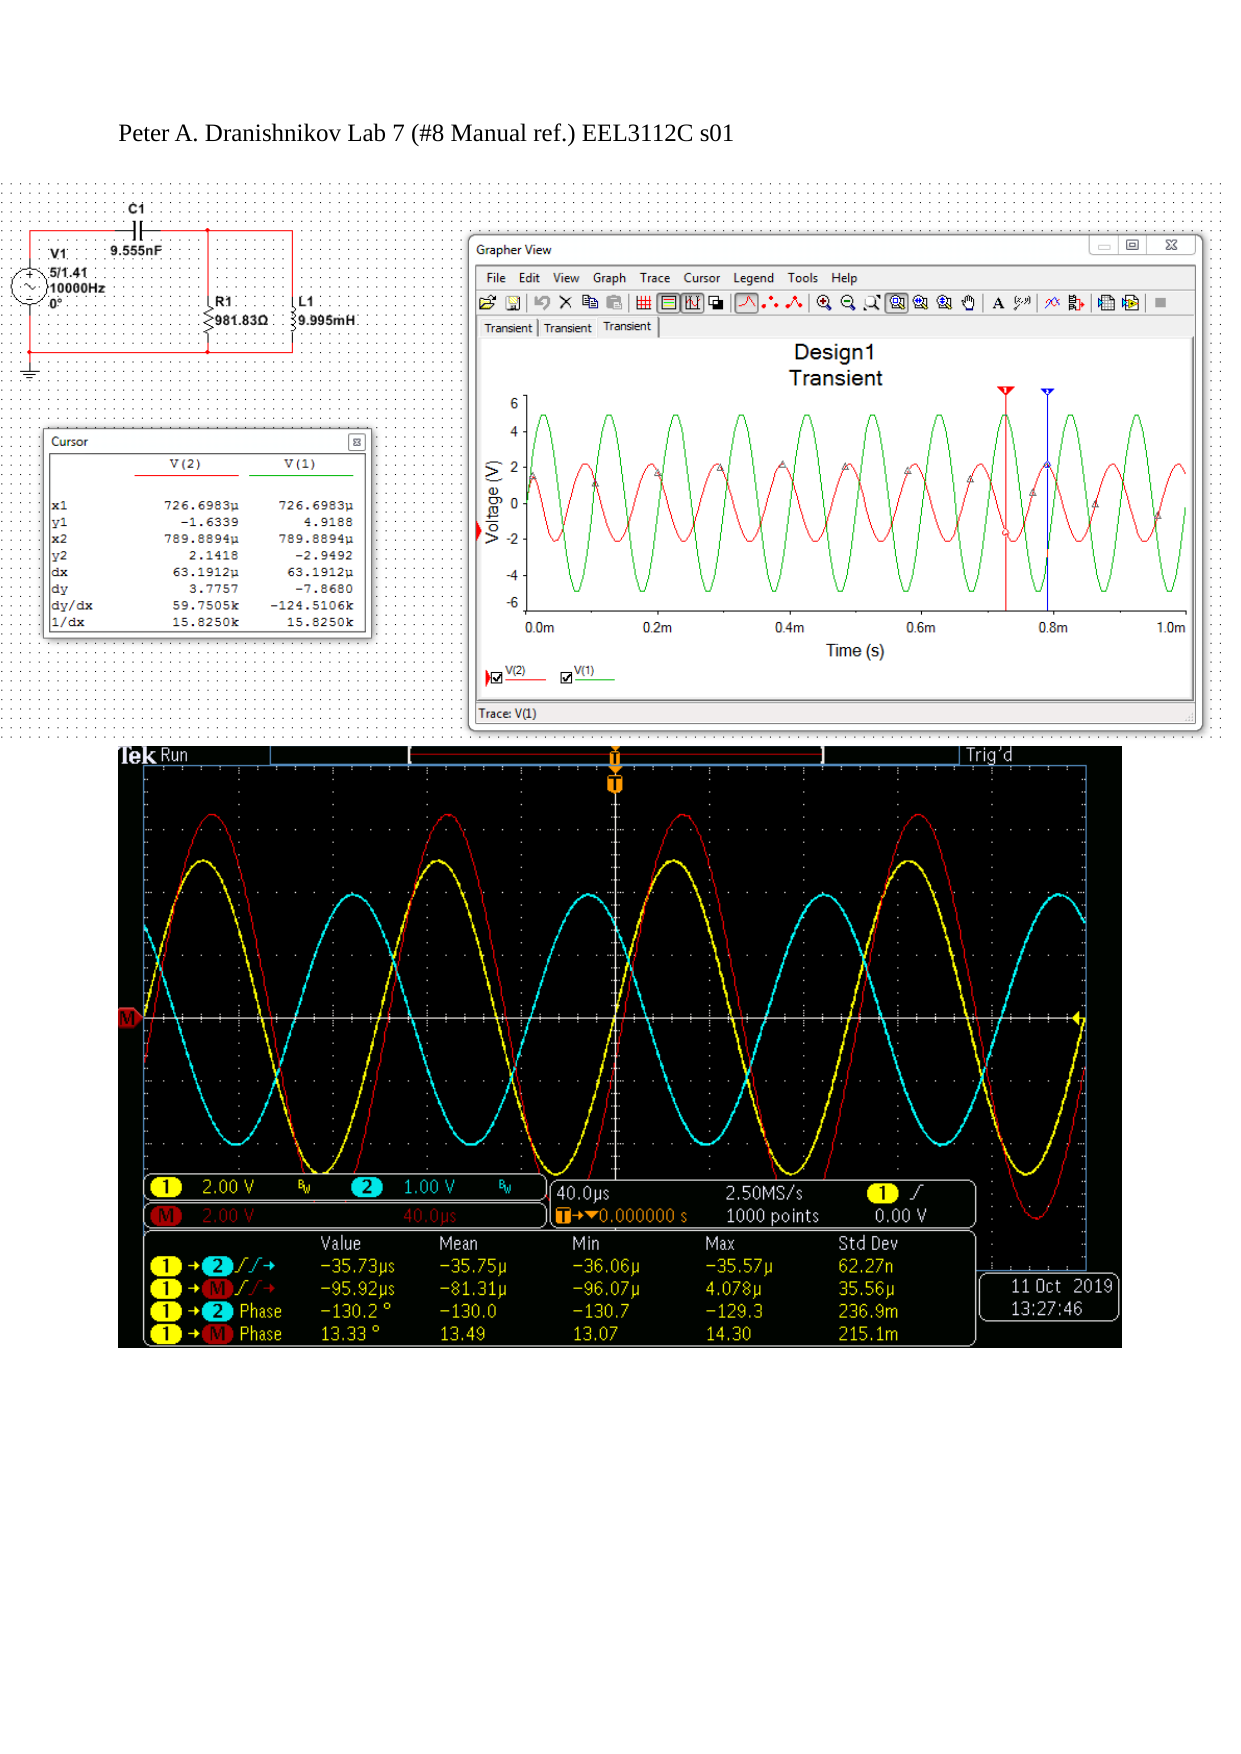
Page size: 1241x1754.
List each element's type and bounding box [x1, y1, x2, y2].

picture [0, 176, 1222, 1348]
